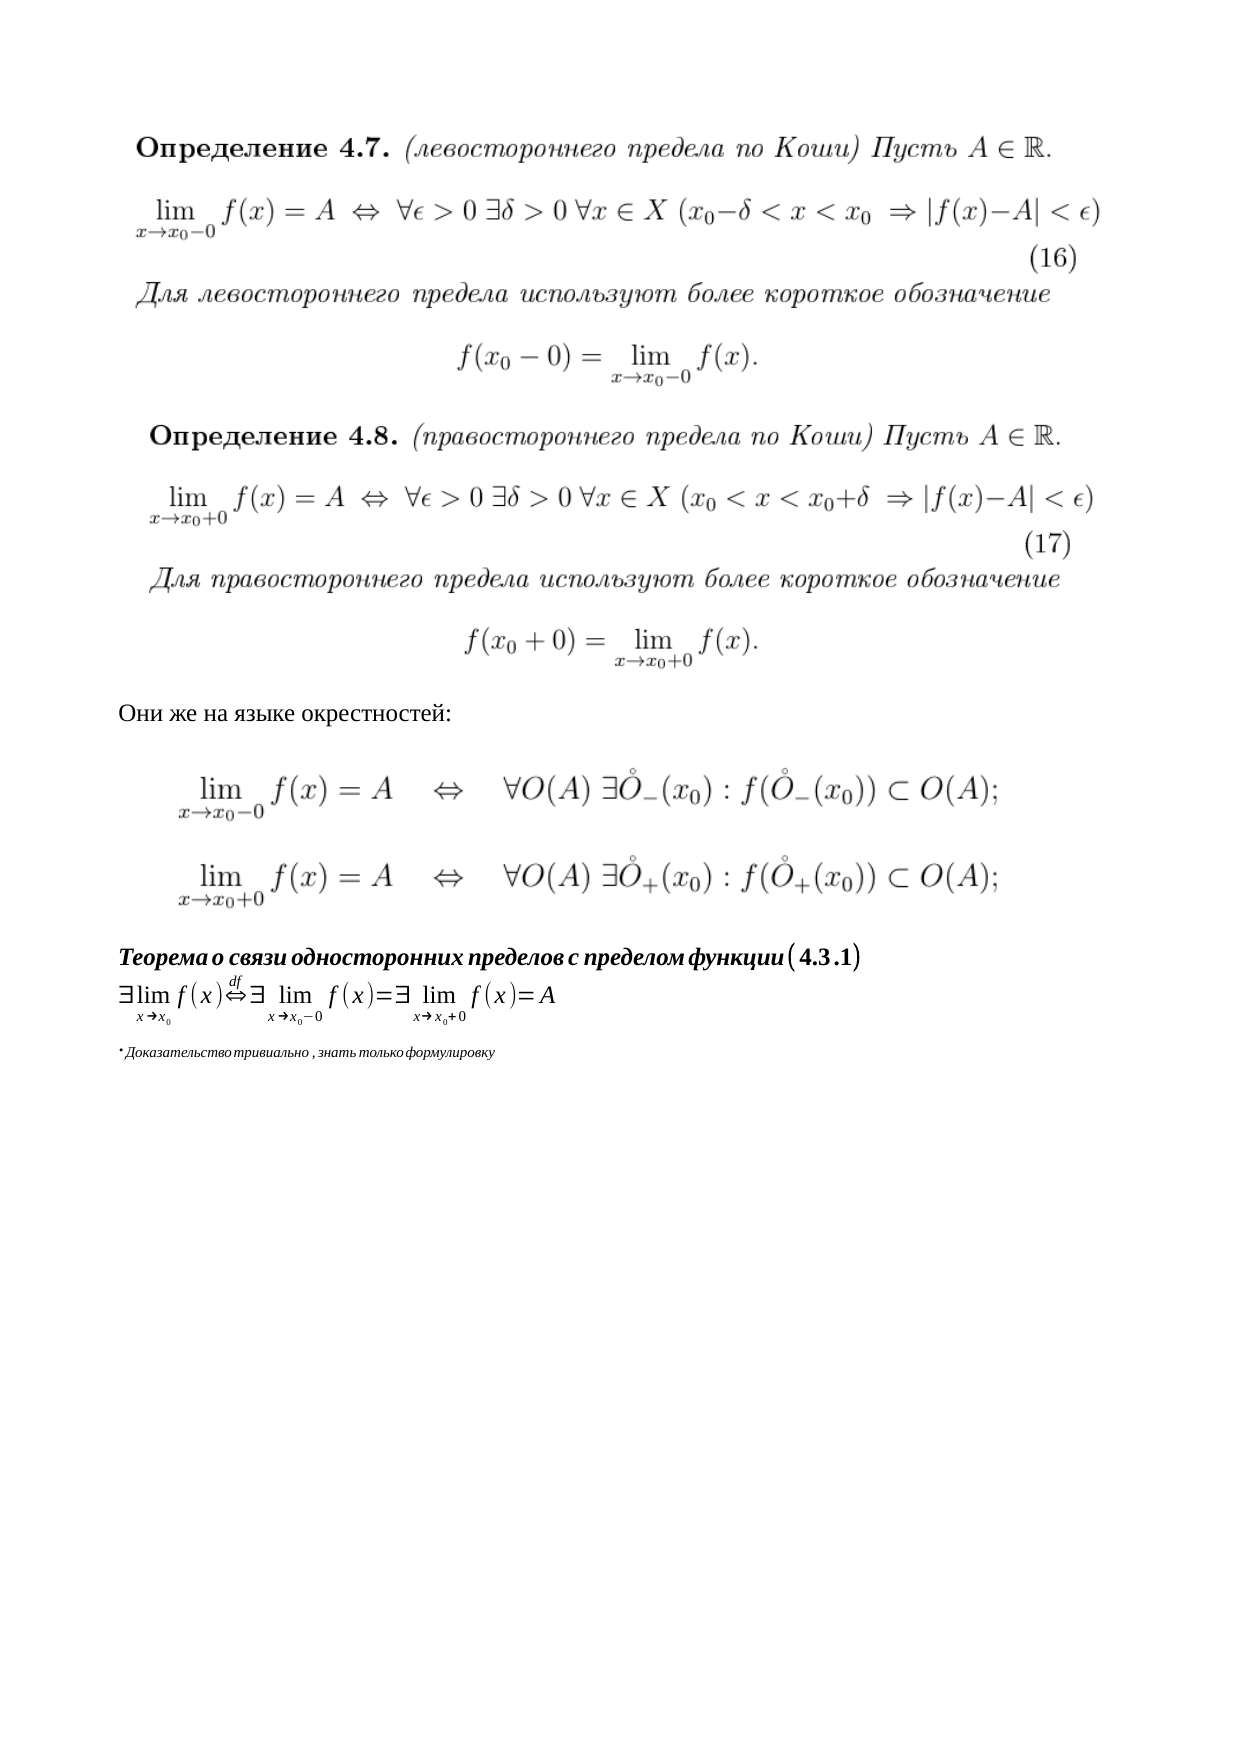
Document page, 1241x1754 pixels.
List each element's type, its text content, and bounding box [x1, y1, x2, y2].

picture [118, 118, 1123, 399]
picture [118, 403, 1123, 680]
picture [118, 745, 1123, 922]
text Они же на языке окрестностей: [118, 698, 1122, 727]
